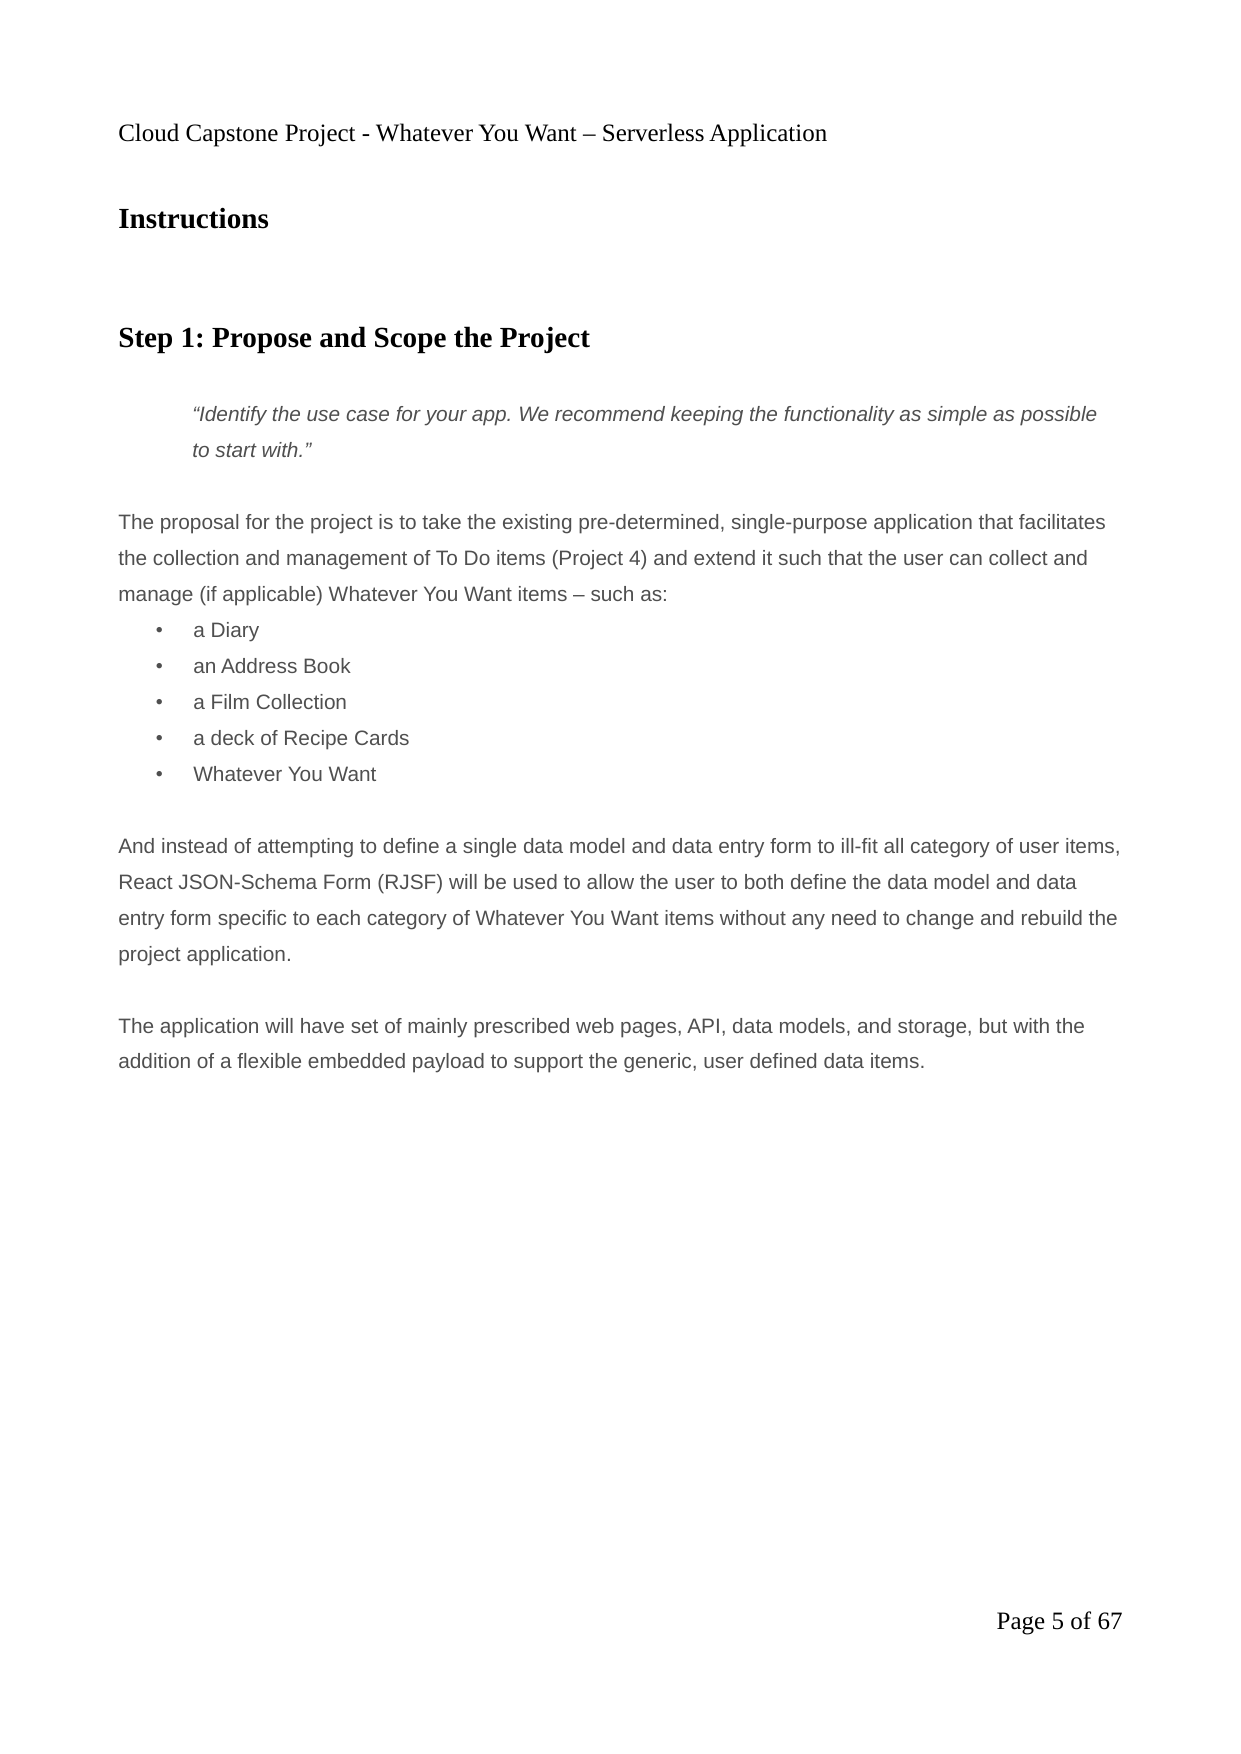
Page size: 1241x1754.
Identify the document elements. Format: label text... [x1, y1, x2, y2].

text The application will have set of mainly prescribed web pages, API, data models, and storage, but with the addition of a flexible embedded payload to support the generic, user defined data items. [118, 1013, 1122, 1073]
list a deck of Recipe Cards [156, 726, 1122, 750]
list a Film Collection [156, 690, 1122, 714]
list a Diary [156, 618, 1122, 642]
text The proposal for the project is to take the existing pre-determined, single-purpose application that facilitates the collection and management of To Do items (Project 4) and extend it such that the user can collect and manage (if applicable) Whatever You Want items – such as: [118, 510, 1122, 606]
list an Address Book [156, 654, 1122, 678]
subtitle Step 1: Propose and Scope the Project [118, 320, 1122, 353]
text And instead of attempting to define a single data model and data entry form to ill-fit all category of user items, React JSON-Schema Form (RJSF) will be used to allow the user to both define the data model and data entry form specific to each category of Whatever You Want items without any need to change and rebuild the project application. [118, 834, 1122, 966]
text “Identify the use case for your app. We recommend keeping the functionality as simple as possible to start with.” [192, 402, 1122, 462]
list Whatever You Want [156, 762, 1122, 786]
subtitle Instructions [118, 201, 1122, 235]
